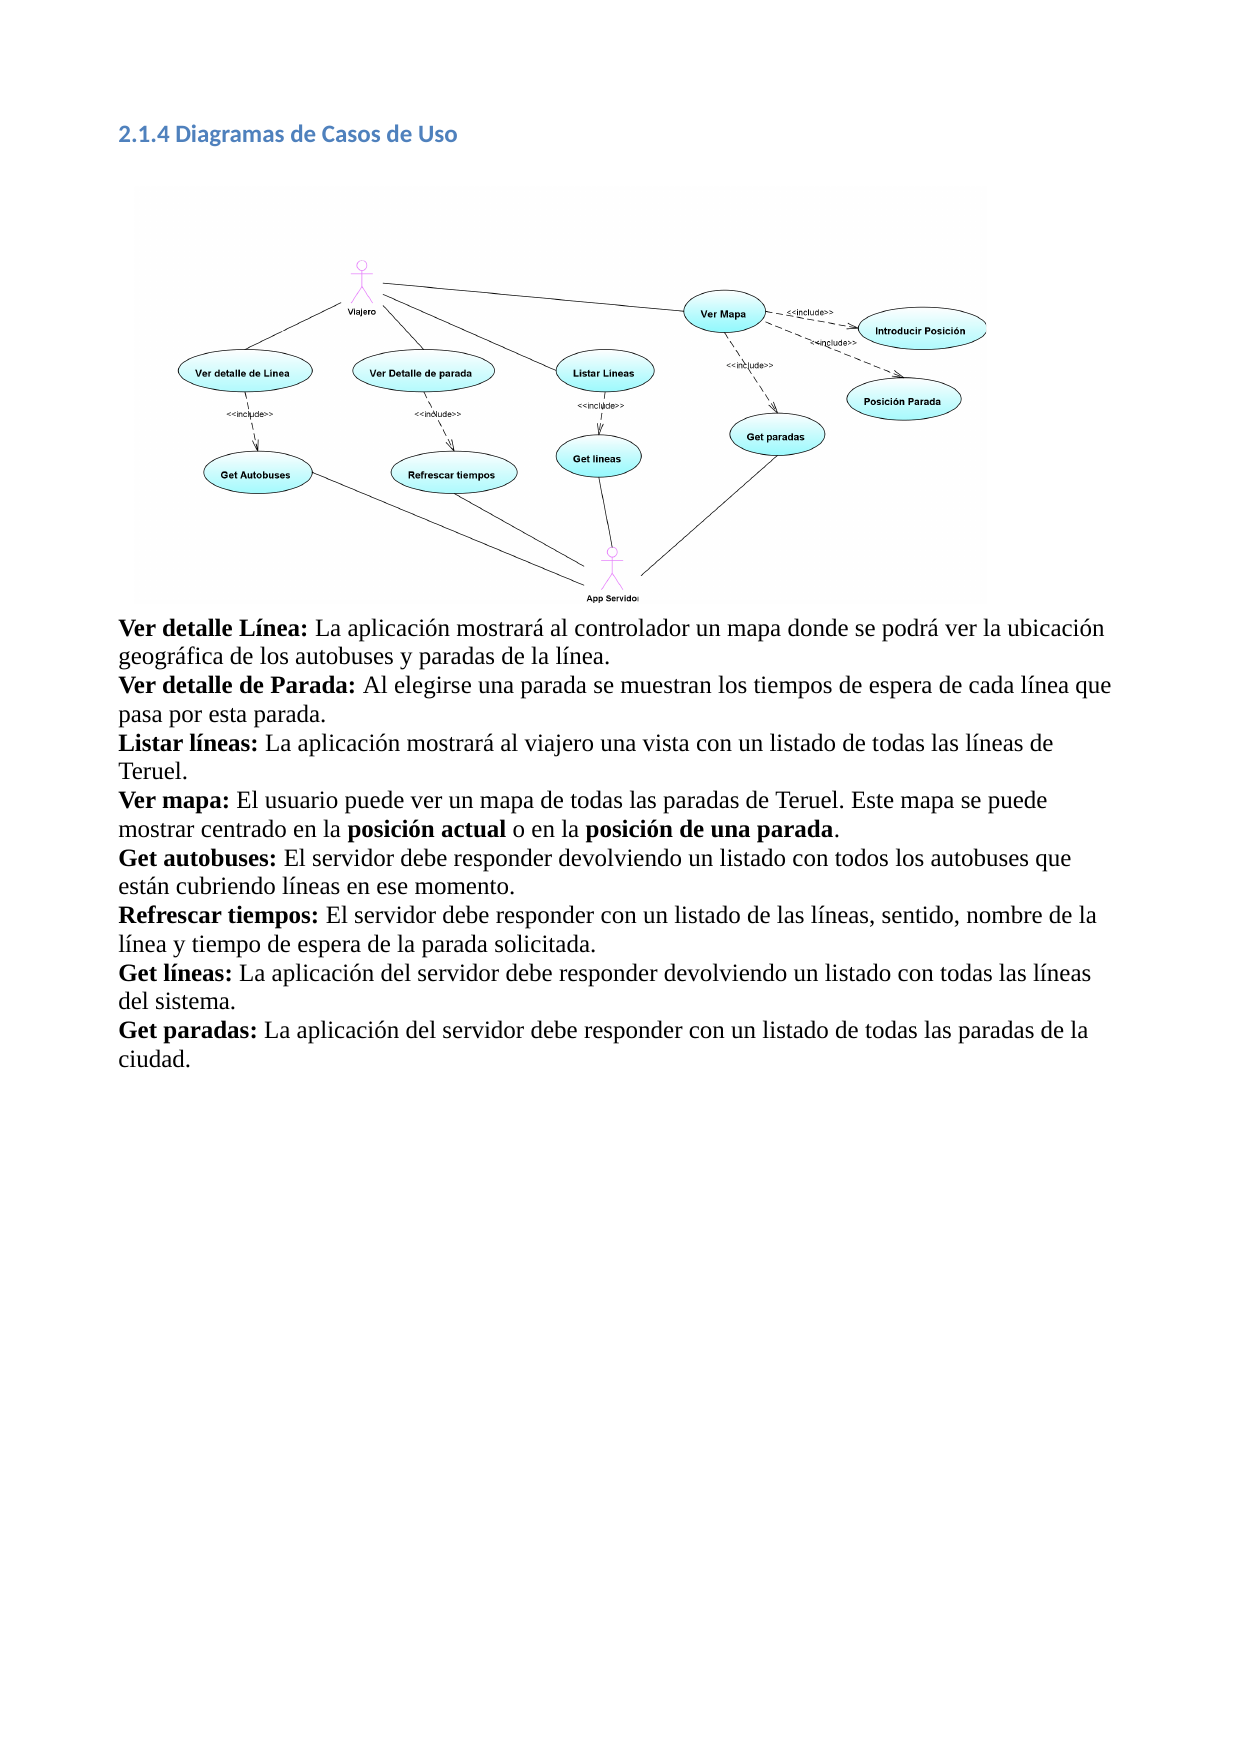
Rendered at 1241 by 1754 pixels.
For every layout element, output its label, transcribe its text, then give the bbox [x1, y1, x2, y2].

text Ver detalle de Parada: Al elegirse una parada se muestran los tiempos de espera de cada línea que pasa por esta parada. [118, 670, 1122, 728]
text Listar líneas: La aplicación mostrará al viajero una vista con un listado de todas las líneas de Teruel. [118, 728, 1122, 785]
text Ver detalle Línea: La aplicación mostrará al controlador un mapa donde se podrá ver la ubicación geográfica de los autobuses y paradas de la línea. [118, 613, 1122, 670]
text Get líneas: La aplicación del servidor debe responder devolviendo un listado con todas las líneas del sistema. [118, 958, 1122, 1015]
text Refrescar tiempos: El servidor debe responder con un listado de las líneas, sentido, nombre de la línea y tiempo de espera de la parada solicitada. [118, 900, 1122, 958]
text Get paradas: La aplicación del servidor debe responder con un listado de todas las paradas de la ciudad. [118, 1015, 1122, 1073]
text Get autobuses: El servidor debe responder devolviendo un listado con todos los autobuses que están cubriendo líneas en ese momento. [118, 843, 1122, 900]
picture [134, 186, 987, 604]
text Ver mapa: El usuario puede ver un mapa de todas las paradas de Teruel. Este mapa se puede mostrar centrado en la posición actual o en la posición de una parada. [118, 785, 1122, 843]
subtitle 2.1.4 Diagramas de Casos de Uso [118, 118, 1122, 149]
